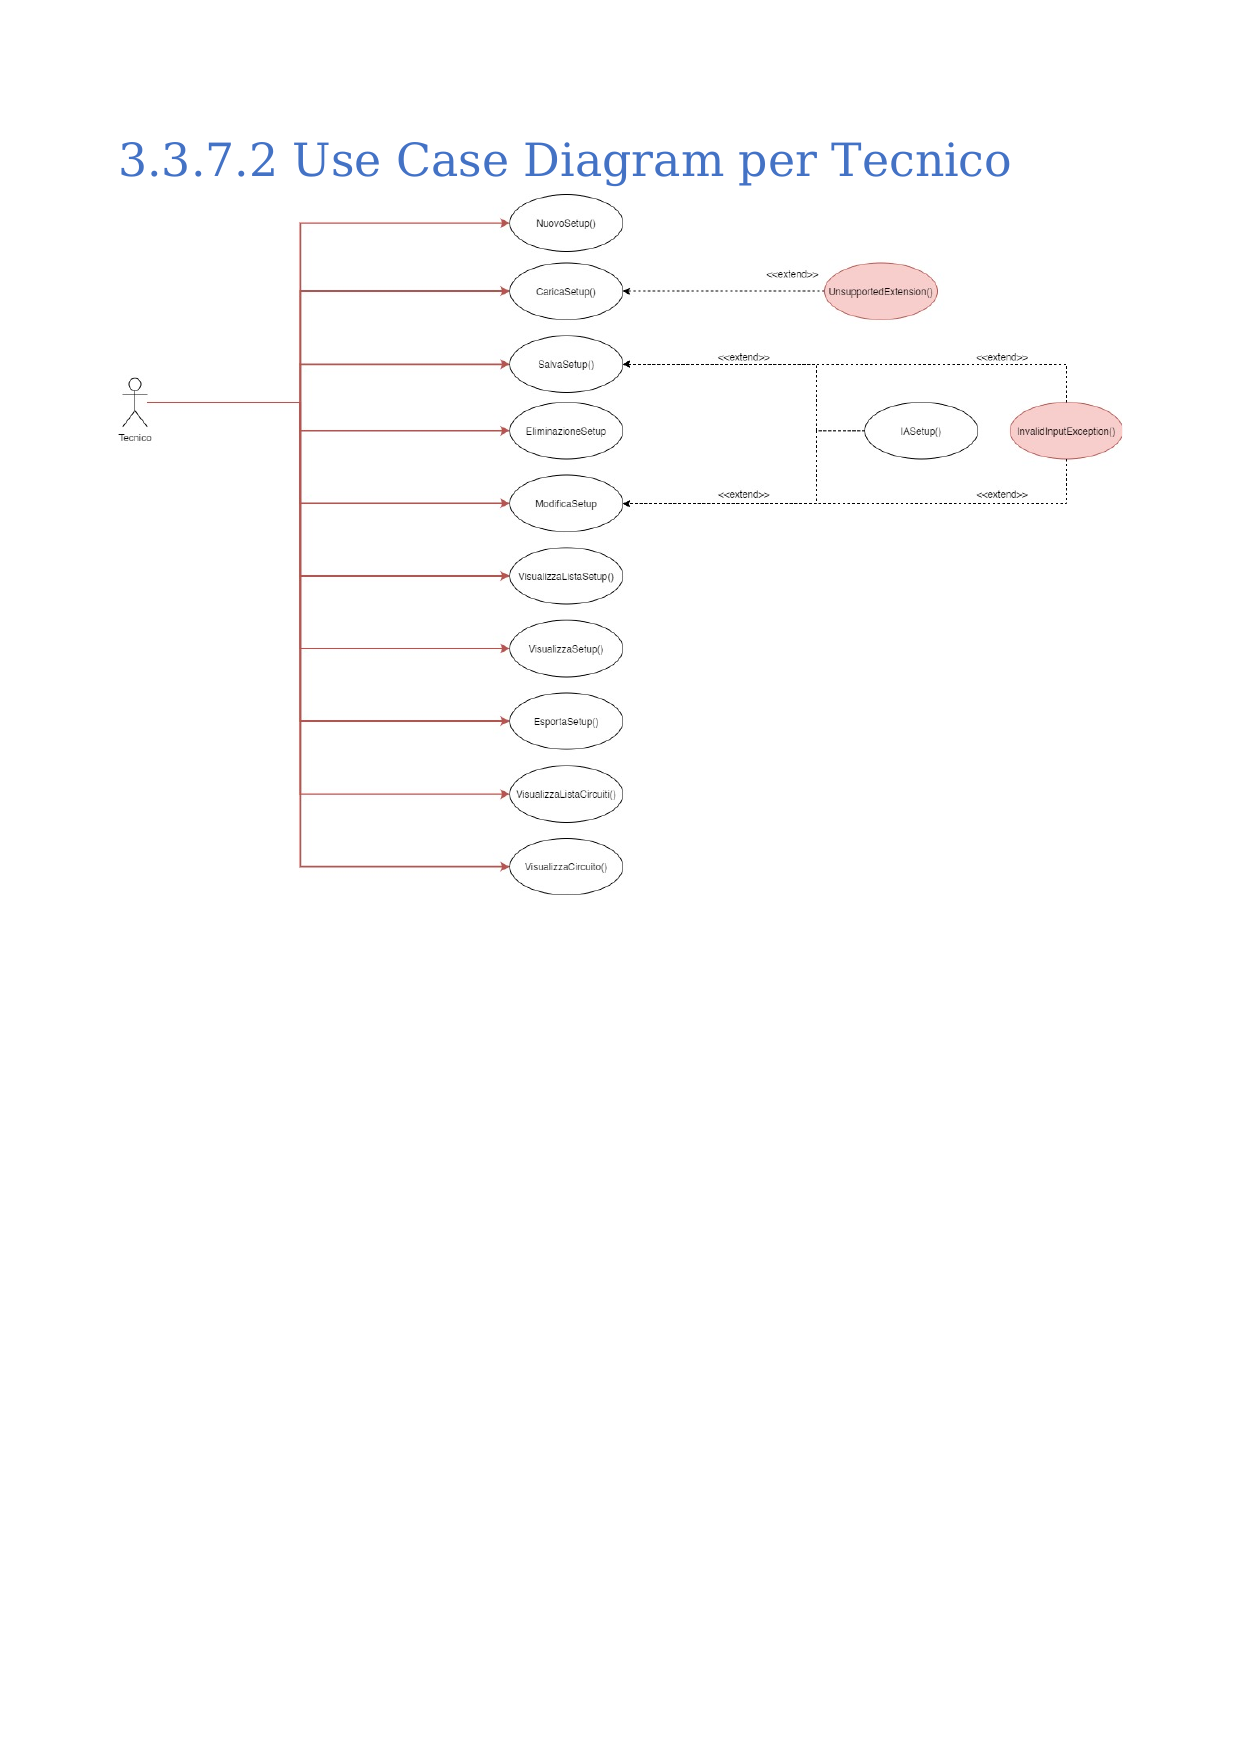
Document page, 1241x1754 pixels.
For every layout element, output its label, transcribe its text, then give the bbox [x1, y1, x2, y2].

picture [118, 194, 1123, 895]
subtitle 3.3.7.2 Use Case Diagram per Tecnico [118, 131, 1122, 186]
